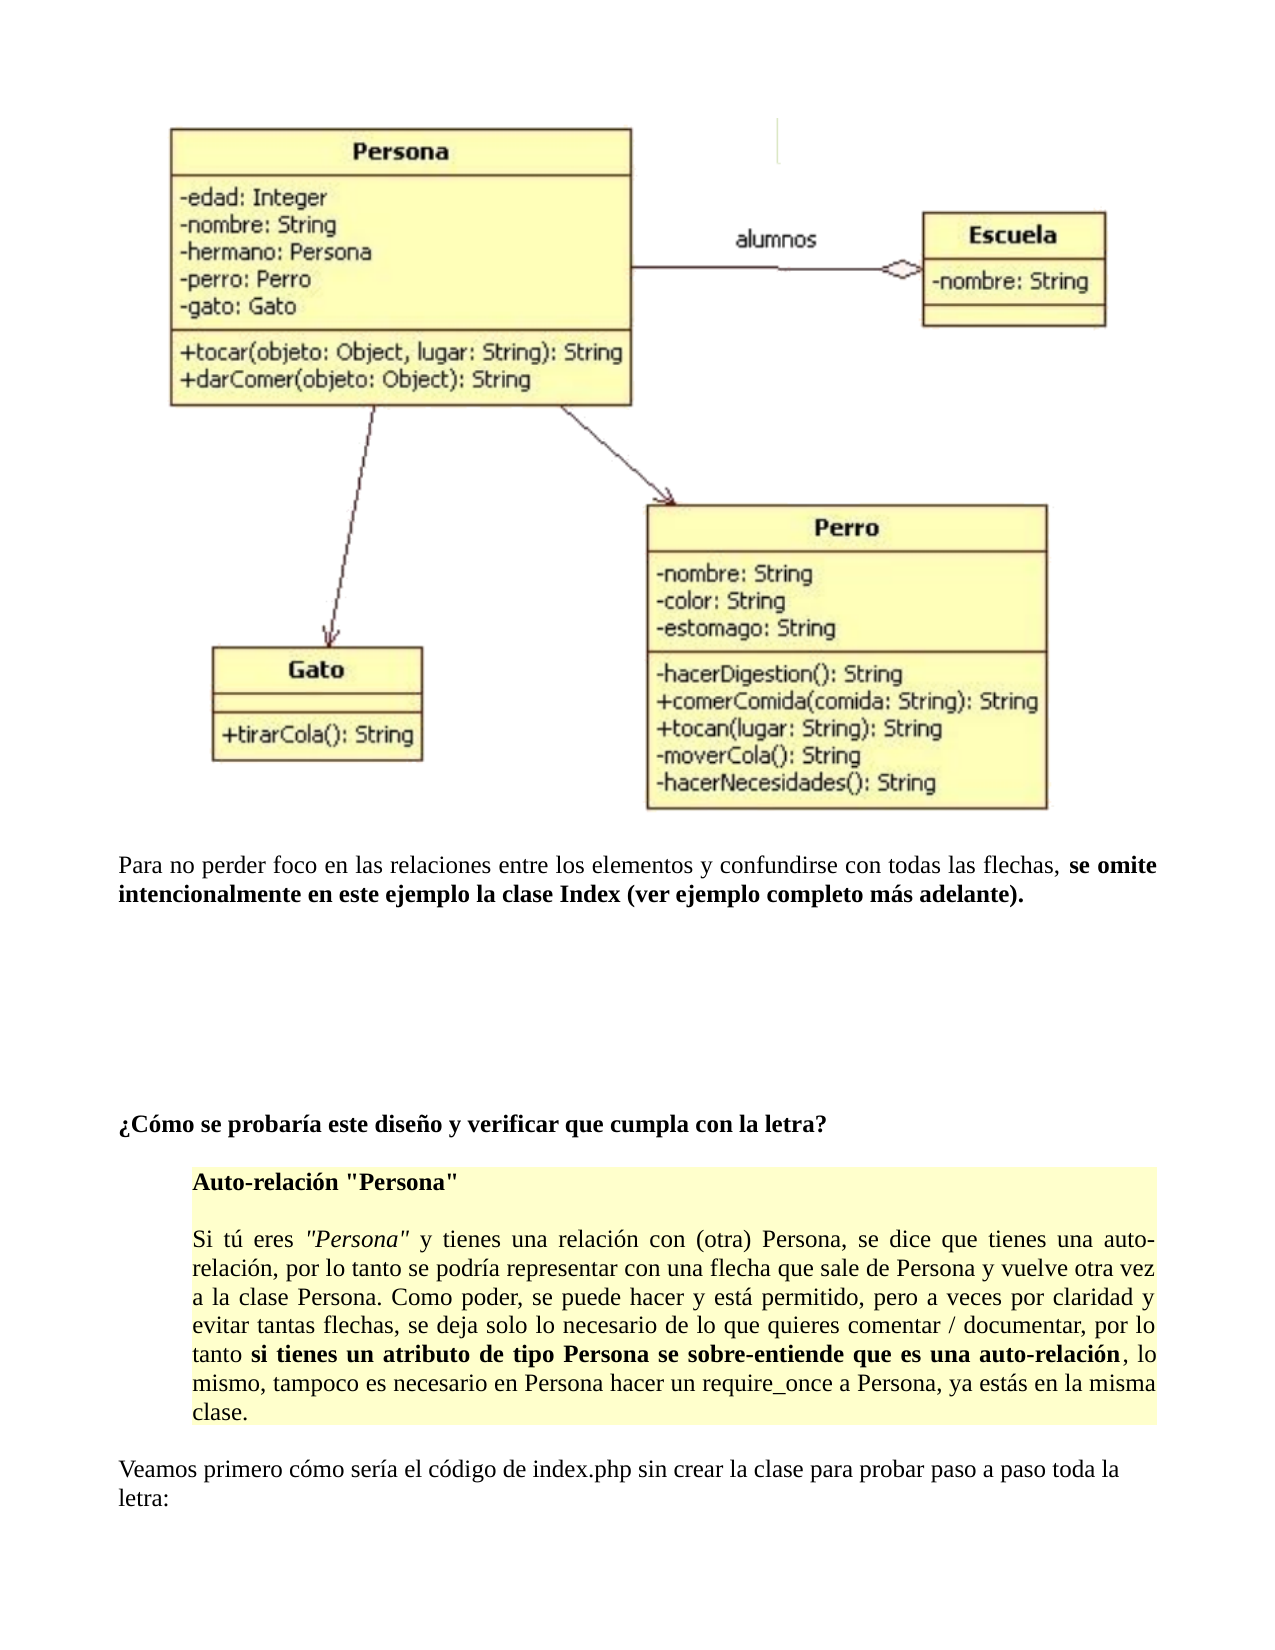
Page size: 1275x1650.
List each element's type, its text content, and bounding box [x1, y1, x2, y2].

text Veamos primero cómo sería el código de index.php sin crear la clase para probar paso a paso toda la [118, 1454, 1157, 1483]
text ¿Cómo se probaría este diseño y verificar que cumpla con la letra? [118, 1109, 1157, 1138]
text Si tú eres "Persona" y tienes una relación con (otra) Persona, se dice que tienes una auto-relación, por lo tanto se podría representar con una flecha que sale de Persona y vuelve otra vez a la clase Persona. Como poder, se puede hacer y está permitido, pero a veces por claridad y evitar tantas flechas, se deja solo lo necesario de lo que quieres comentar / documentar, por lo tanto si tienes un atributo de tipo Persona se sobre-entiende que es una auto-relación, lo mismo, tampoco es necesario en Persona hacer un require_once a Persona, ya estás en la misma clase. [192, 1224, 1157, 1425]
picture [158, 118, 1117, 822]
text Para no perder foco en las relaciones entre los elementos y confundirse con todas las flechas, se omite intencionalmente en este ejemplo la clase Index (ver ejemplo completo más adelante). [118, 850, 1157, 908]
text Auto-relación "Persona" [192, 1167, 1157, 1195]
text letra: [118, 1483, 1157, 1512]
